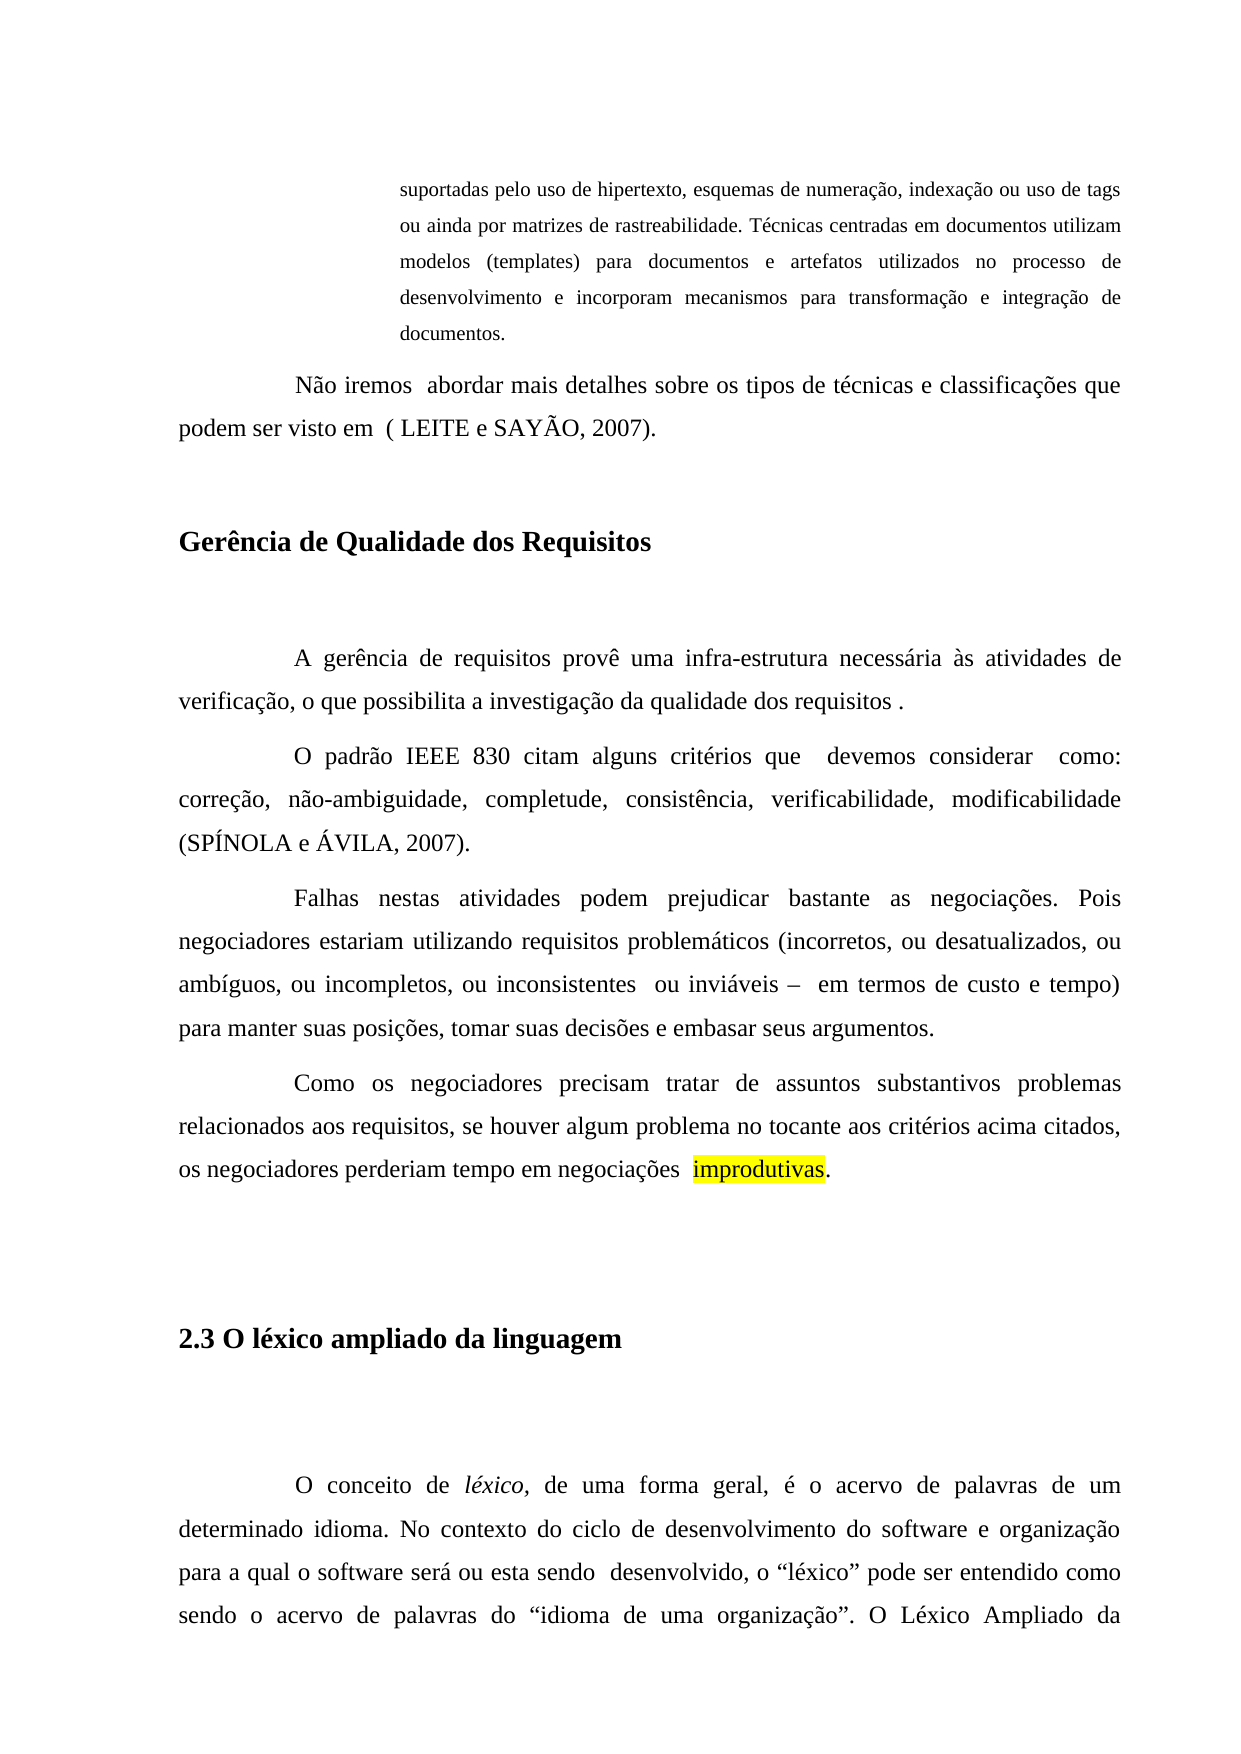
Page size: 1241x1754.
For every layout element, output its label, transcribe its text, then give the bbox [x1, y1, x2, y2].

text O conceito de léxico, de uma forma geral, é o acervo de palavras de um determinado idioma. No contexto do ciclo de desenvolvimento do software e organização para a qual o software será ou esta sendo desenvolvido, o “léxico” pode ser entendido como sendo o acervo de palavras do “idioma de uma organização”. O Léxico Ampliado da [178, 1471, 1122, 1629]
text suportadas pelo uso de hipertexto, esquemas de numeração, indexação ou uso de tags ou ainda por matrizes de rastreabilidade. Técnicas centradas em documentos utilizam modelos (templates) para documentos e artefatos utilizados no processo de desenvolvimento e incorporam mecanismos para transformação e integração de documentos. [399, 177, 1122, 345]
text A gerência de requisitos provê uma infra-estrutura necessária às atividades de verificação, o que possibilita a investigação da qualidade dos requisitos . [178, 643, 1122, 714]
text Falhas nestas atividades podem prejudicar bastante as negociações. Pois negociadores estariam utilizando requisitos problemáticos (incorretos, ou desatualizados, ou ambíguos, ou incompletos, ou inconsistentes ou inviáveis – em termos de custo e tempo) para manter suas posições, tomar suas decisões e embasar seus argumentos. [178, 883, 1122, 1041]
text 2.3 O léxico ampliado da linguagem [178, 1321, 1122, 1355]
text O padrão IEEE 830 citam alguns critérios que devemos considerar como: correção, não-ambiguidade, completude, consistência, verificabilidade, modificabilidade (SPÍNOLA e ÁVILA, 2007). [178, 741, 1122, 856]
text Gerência de Qualidade dos Requisitos [178, 524, 1122, 558]
text Como os negociadores precisam tratar de assuntos substantivos problemas relacionados aos requisitos, se houver algum problema no tocante aos critérios acima citados, os negociadores perderiam tempo em negociações improdutivas. [178, 1068, 1122, 1183]
text Não iremos abordar mais detalhes sobre os tipos de técnicas e classificações que podem ser visto em ( LEITE e SAYÃO, 2007). [178, 370, 1122, 442]
